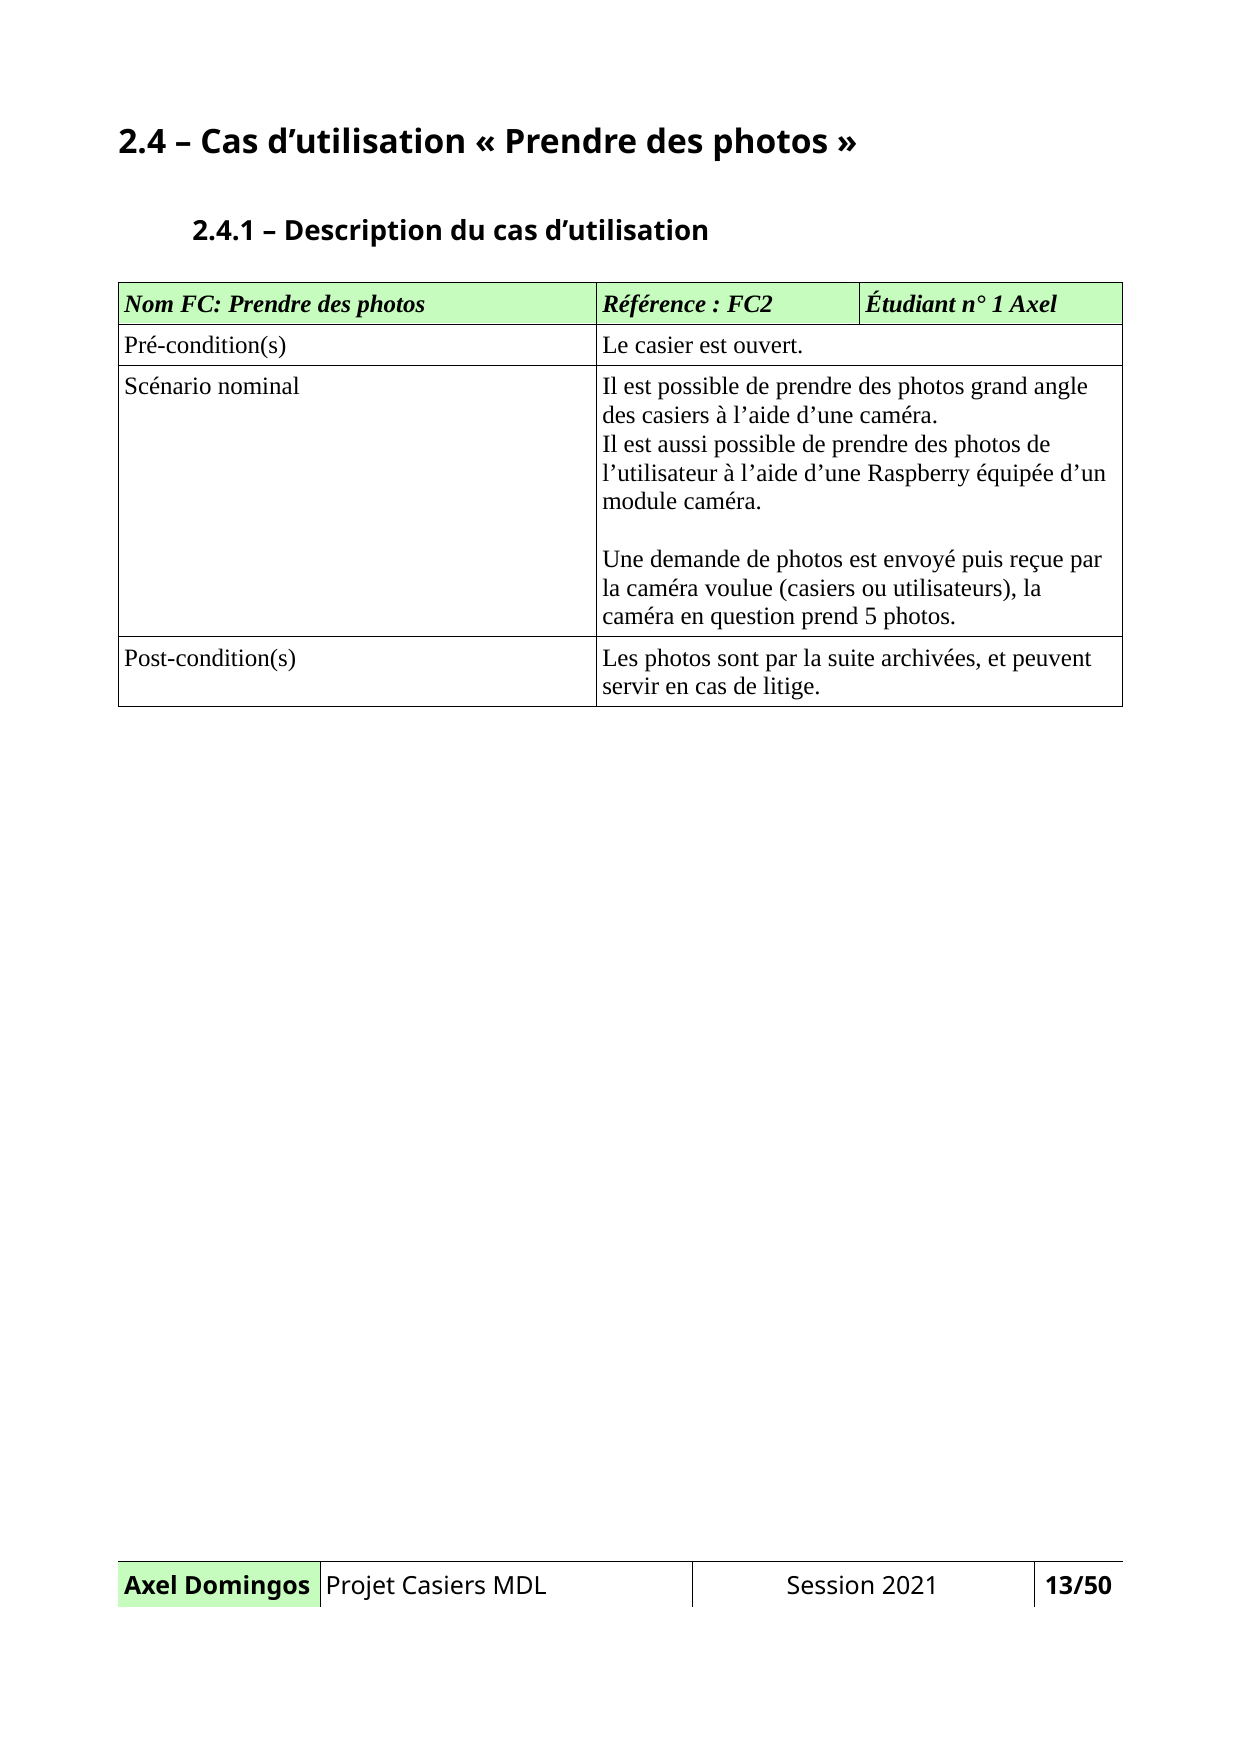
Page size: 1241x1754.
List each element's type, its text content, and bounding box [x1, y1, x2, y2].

table_cell Pré-condition(s) [119, 325, 596, 365]
table_header Nom FC: Prendre des photos [119, 283, 596, 323]
table_cell Il est possible de prendre des photos grand angle des casiers à l’aide d’une caméra. Il est aussi possible de prendre des photos de l’utilisateur à l’aide d’une Raspberry équipée d’un module caméra. Une demande de photos est envoyé puis reçue par la caméra voulue (casiers ou utilisateurs), la caméra en question prend 5 photos. [597, 366, 1122, 636]
table_cell Scénario nominal [119, 366, 596, 636]
table_header Référence : FC2 [597, 283, 859, 323]
table_cell Post-condition(s) [119, 637, 596, 706]
table_header Étudiant n° 1 Axel [860, 283, 1122, 323]
table_cell Le casier est ouvert. [597, 325, 1122, 365]
subtitle 2.4.1 – Description du cas d’utilisation [118, 210, 1122, 248]
subtitle 2.4 – Cas d’utilisation « Prendre des photos » [118, 118, 1122, 164]
table_cell Les photos sont par la suite archivées, et peuvent servir en cas de litige. [597, 637, 1122, 706]
